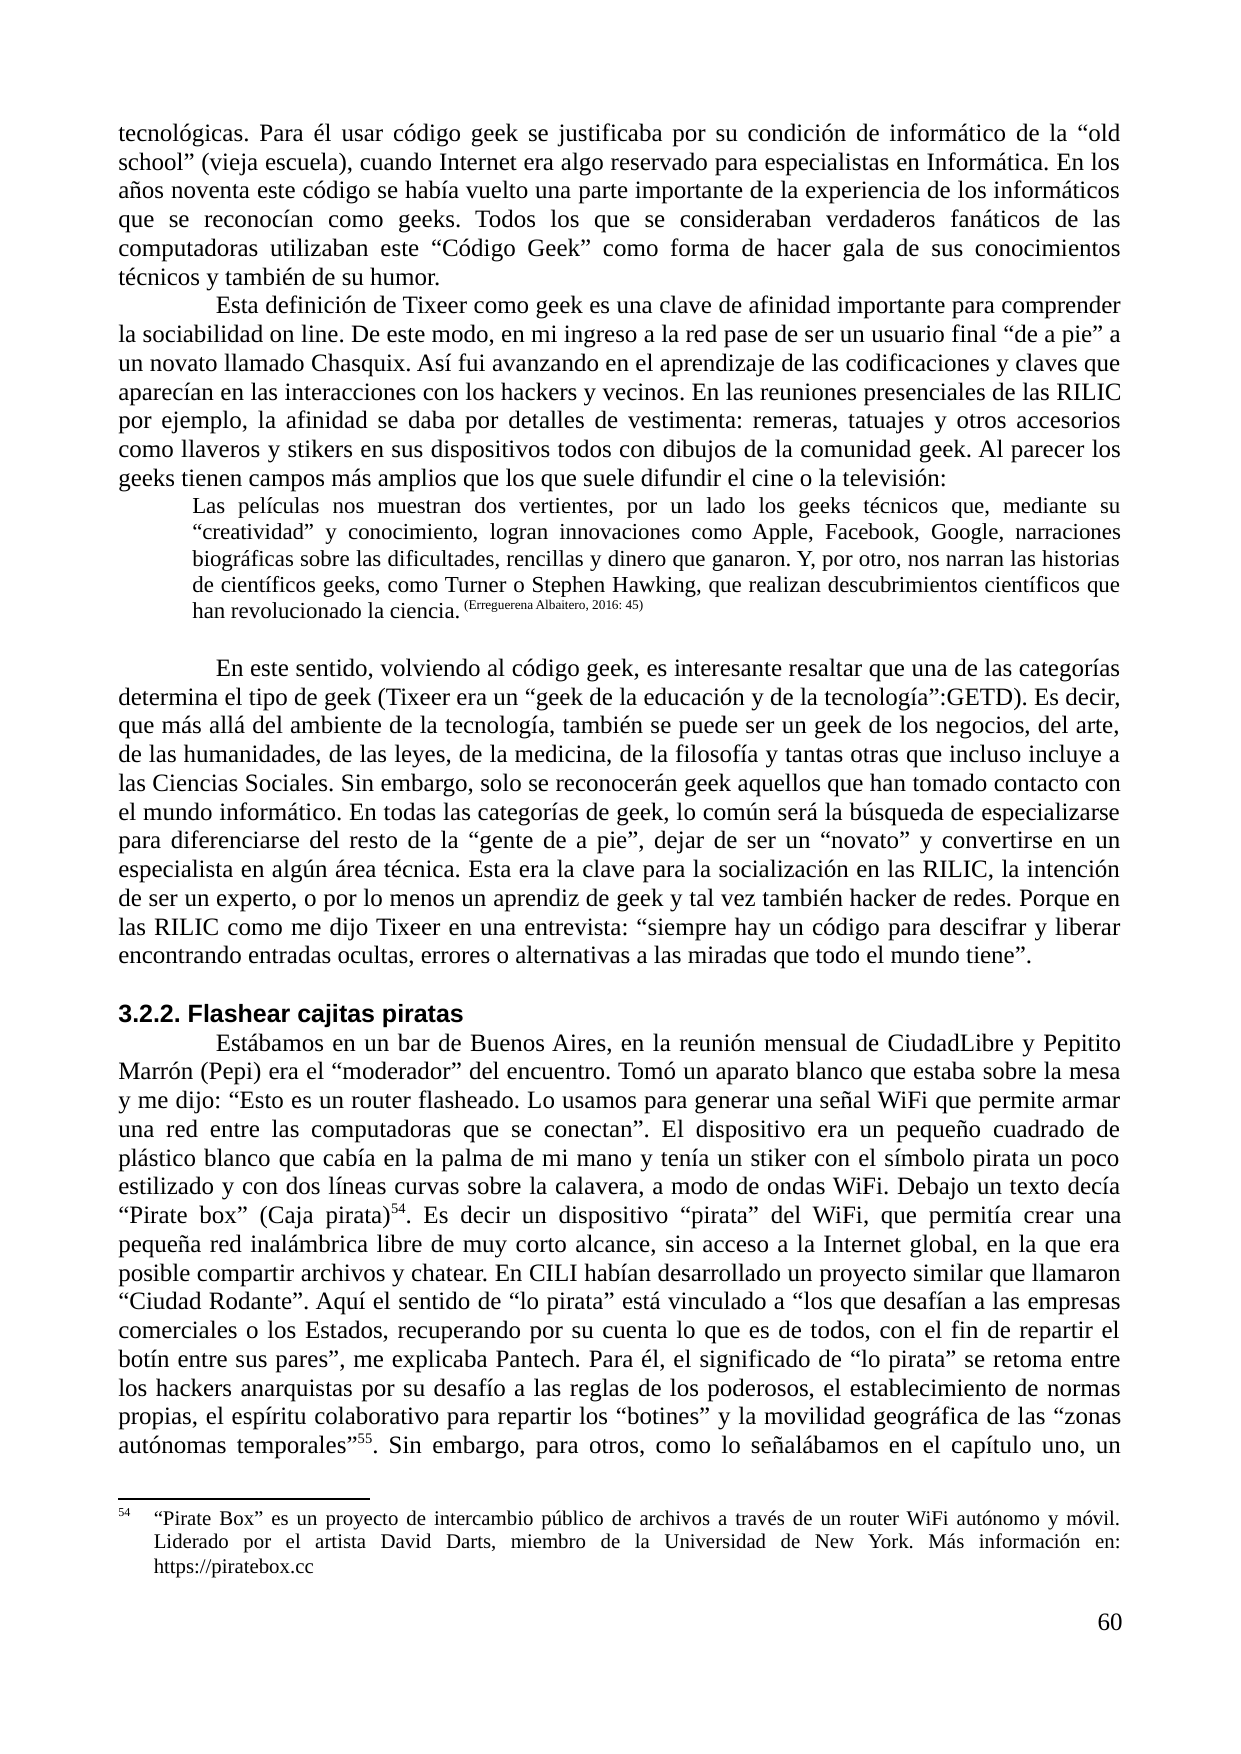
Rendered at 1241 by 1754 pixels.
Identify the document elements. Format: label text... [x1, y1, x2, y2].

text “Pirate Box” es un proyecto de intercambio público de archivos a través de un router WiFi autónomo y móvil. Liderado por el artista David Darts, miembro de la Universidad de New York. Más información en: https://piratebox.cc [118, 1505, 1122, 1578]
text Las películas nos muestran dos vertientes, por un lado los geeks técnicos que, mediante su “creatividad” y conocimiento, logran innovaciones como Apple, Facebook, Google, narraciones biográficas sobre las dificultades, rencillas y dinero que ganaron. Y, por otro, nos narran las historias de científicos geeks, como Turner o Stephen Hawking, que realizan descubrimientos científicos que han revolucionado la ciencia. (Erreguerena Albaitero, 2016: 45) [192, 492, 1122, 624]
subtitle 3.2.2. Flashear cajitas piratas [118, 999, 1122, 1028]
text Estábamos en un bar de Buenos Aires, en la reunión mensual de CiudadLibre y Pepitito Marrón (Pepi) era el “moderador” del encuentro. Tomó un aparato blanco que estaba sobre la mesa y me dijo: “Esto es un router flasheado. Lo usamos para generar una señal WiFi que permite armar una red entre las computadoras que se conectan”. El dispositivo era un pequeño cuadrado de plástico blanco que cabía en la palma de mi mano y tenía un stiker con el símbolo pirata un poco estilizado y con dos líneas curvas sobre la calavera, a modo de ondas WiFi. Debajo un texto decía “Pirate box” (Caja pirata). Es decir un dispositivo “pirata” del WiFi, que permitía crear una pequeña red inalámbrica libre de muy corto alcance, sin acceso a la Internet global, en la que era posible compartir archivos y chatear. En CILI habían desarrollado un proyecto similar que llamaron “Ciudad Rodante”. Aquí el sentido de “lo pirata” está vinculado a “los que desafían a las empresas comerciales o los Estados, recuperando por su cuenta lo que es de todos, con el fin de repartir el botín entre sus pares”, me explicaba Pantech. Para él, el significado de “lo pirata” se retoma entre los hackers anarquistas por su desafío a las reglas de los poderosos, el establecimiento de normas propias, el espíritu colaborativo para repartir los “botines” y la movilidad geográfica de las “zonas autónomas temporales”. Sin embargo, para otros, como lo señalábamos en el capítulo uno, un [118, 1028, 1122, 1459]
text En este sentido, volviendo al código geek, es interesante resaltar que una de las categorías determina el tipo de geek (Tixeer era un “geek de la educación y de la tecnología”:GETD). Es decir, que más allá del ambiente de la tecnología, también se puede ser un geek de los negocios, del arte, de las humanidades, de las leyes, de la medicina, de la filosofía y tantas otras que incluso incluye a las Ciencias Sociales. Sin embargo, solo se reconocerán geek aquellos que han tomado contacto con el mundo informático. En todas las categorías de geek, lo común será la búsqueda de especializarse para diferenciarse del resto de la “gente de a pie”, dejar de ser un “novato” y convertirse en un especialista en algún área técnica. Esta era la clave para la socialización en las RILIC, la intención de ser un experto, o por lo menos un aprendiz de geek y tal vez también hacker de redes. Porque en las RILIC como me dijo Tixeer en una entrevista: “siempre hay un código para descifrar y liberar encontrando entradas ocultas, errores o alternativas a las miradas que todo el mundo tiene”. [118, 653, 1122, 969]
text tecnológicas. Para él usar código geek se justificaba por su condición de informático de la “old school” (vieja escuela), cuando Internet era algo reservado para especialistas en Informática. En los años noventa este código se había vuelto una parte importante de la experiencia de los informáticos que se reconocían como geeks. Todos los que se consideraban verdaderos fanáticos de las computadoras utilizaban este “Código Geek” como forma de hacer gala de sus conocimientos técnicos y también de su humor. [118, 118, 1122, 291]
text Esta definición de Tixeer como geek es una clave de afinidad importante para comprender la sociabilidad on line. De este modo, en mi ingreso a la red pase de ser un usuario final “de a pie” a un novato llamado Chasquix. Así fui avanzando en el aprendizaje de las codificaciones y claves que aparecían en las interacciones con los hackers y vecinos. En las reuniones presenciales de las RILIC por ejemplo, la afinidad se daba por detalles de vestimenta: remeras, tatuajes y otros accesorios como llaveros y stikers en sus dispositivos todos con dibujos de la comunidad geek. Al parecer los geeks tienen campos más amplios que los que suele difundir el cine o la televisión: [118, 291, 1122, 492]
